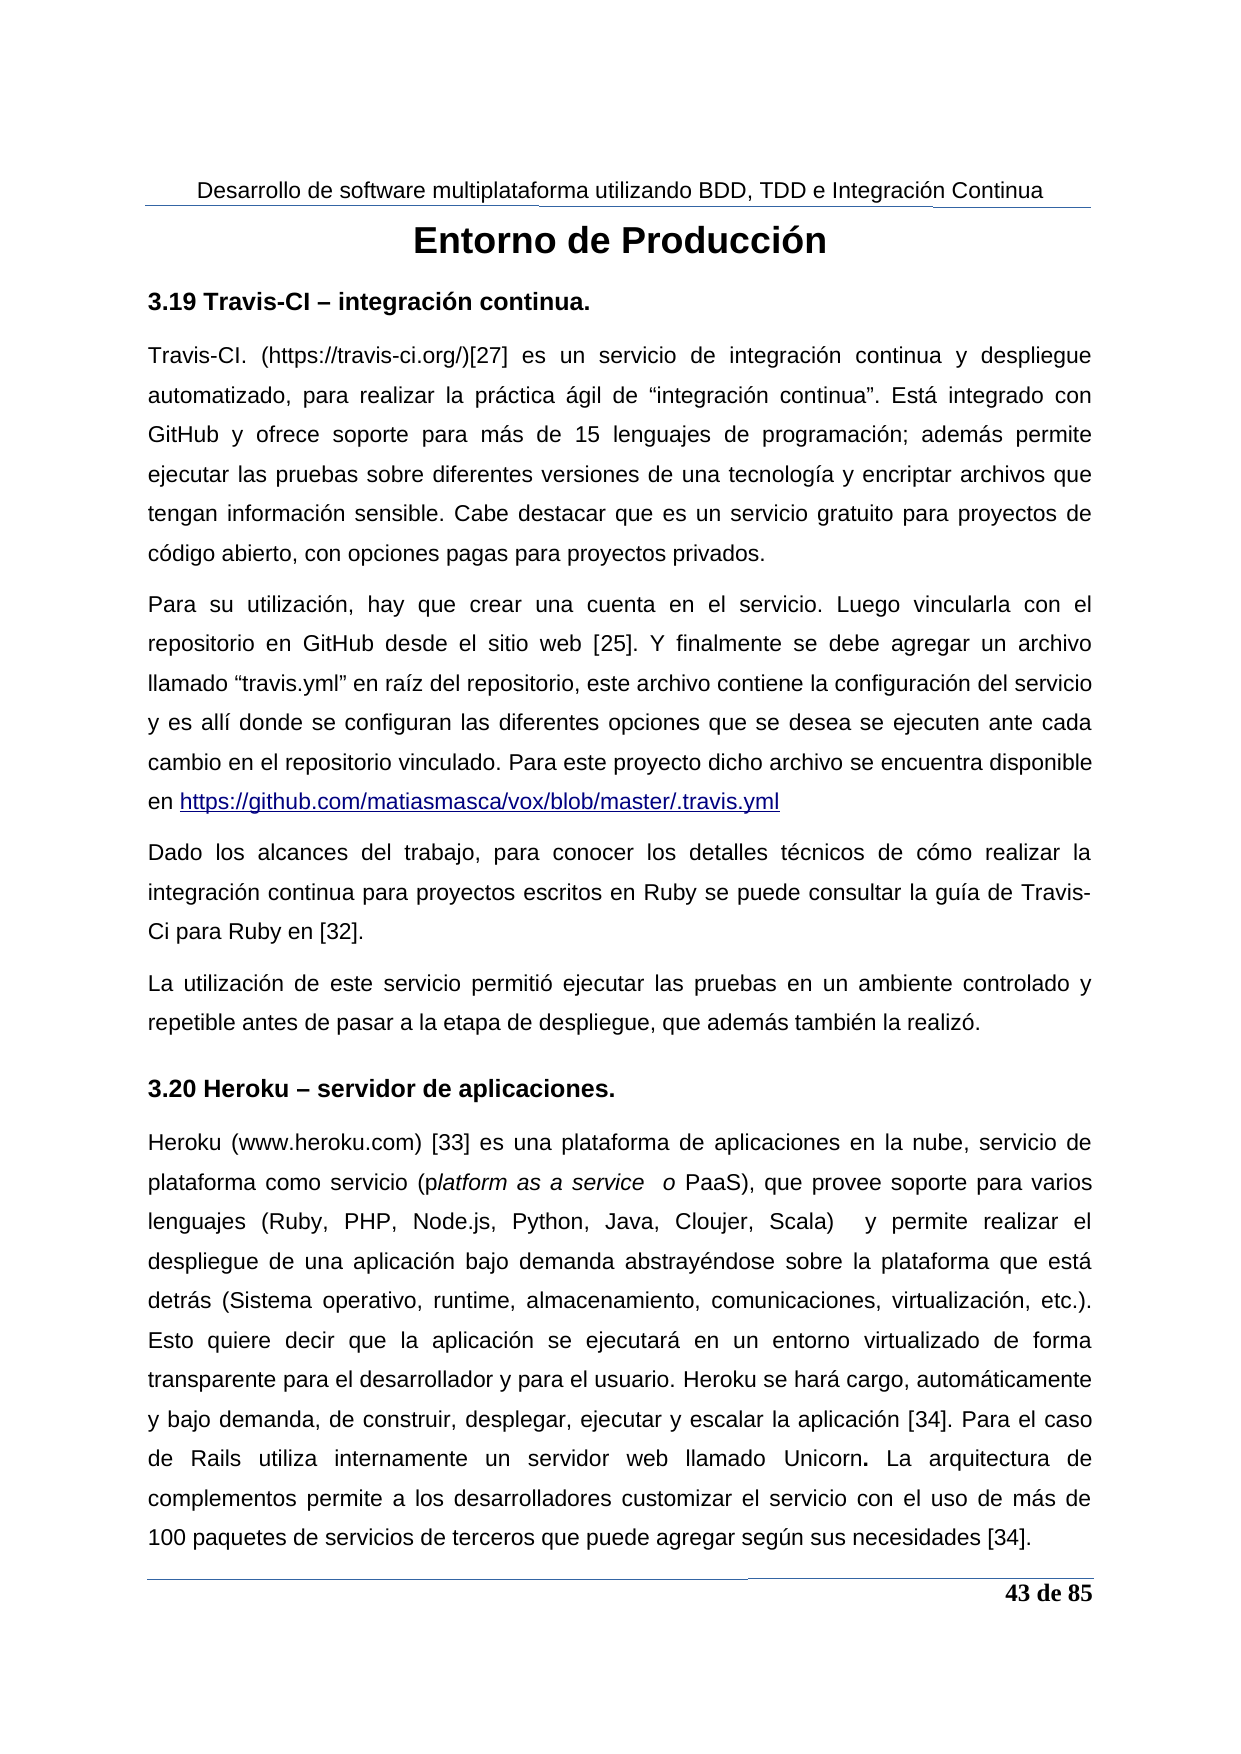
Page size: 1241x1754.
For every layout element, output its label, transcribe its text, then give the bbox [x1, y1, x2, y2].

text Dado los alcances del trabajo, para conocer los detalles técnicos de cómo realizar la integración continua para proyectos escritos en Ruby se puede consultar la guía de Travis-Ci para Ruby en [32]. [148, 839, 1093, 945]
subtitle 3.20 Heroku – servidor de aplicaciones. [148, 1073, 1093, 1102]
subtitle 3.19 Travis-CI – integración continua. [148, 286, 1093, 315]
text Travis-CI. (https://travis-ci.org/)[27] es un servicio de integración continua y despliegue automatizado, para realizar la práctica ágil de “integración continua”. Está integrado con GitHub y ofrece soporte para más de 15 lenguajes de programación; además permite ejecutar las pruebas sobre diferentes versiones de una tecnología y encriptar archivos que tengan información sensible. Cabe destacar que es un servicio gratuito para proyectos de código abierto, con opciones pagas para proyectos privados. [148, 342, 1093, 566]
text Para su utilización, hay que crear una cuenta en el servicio. Luego vincularla con el repositorio en GitHub desde el sitio web [25]. Y finalmente se debe agregar un archivo llamado “travis.yml” en raíz del repositorio, este archivo contiene la configuración del servicio y es allí donde se configuran las diferentes opciones que se desea se ejecuten ante cada cambio en el repositorio vinculado. Para este proyecto dicho archivo se encuentra disponible en https://github.com/matiasmasca/vox/blob/master/.travis.yml [148, 591, 1093, 814]
subtitle Entorno de Producción [148, 218, 1093, 261]
text Heroku (www.heroku.com) [33] es una plataforma de aplicaciones en la nube, servicio de plataforma como servicio (platform as a service o PaaS), que provee soporte para varios lenguajes (Ruby, PHP, Node.js, Python, Java, Cloujer, Scala) y permite realizar el despliegue de una aplicación bajo demanda abstrayéndose sobre la plataforma que está detrás (Sistema operativo, runtime, almacenamiento, comunicaciones, virtualización, etc.). Esto quiere decir que la aplicación se ejecutará en un entorno virtualizado de forma transparente para el desarrollador y para el usuario. Heroku se hará cargo, automáticamente y bajo demanda, de construir, desplegar, ejecutar y escalar la aplicación [34]. Para el caso de Rails utiliza internamente un servidor web llamado Unicorn. La arquitectura de complementos permite a los desarrolladores customizar el servicio con el uso de más de 100 paquetes de servicios de terceros que puede agregar según sus necesidades [34]. [148, 1129, 1093, 1550]
text La utilización de este servicio permitió ejecutar las pruebas en un ambiente controlado y repetible antes de pasar a la etapa de despliegue, que además también la realizó. [148, 969, 1093, 1035]
